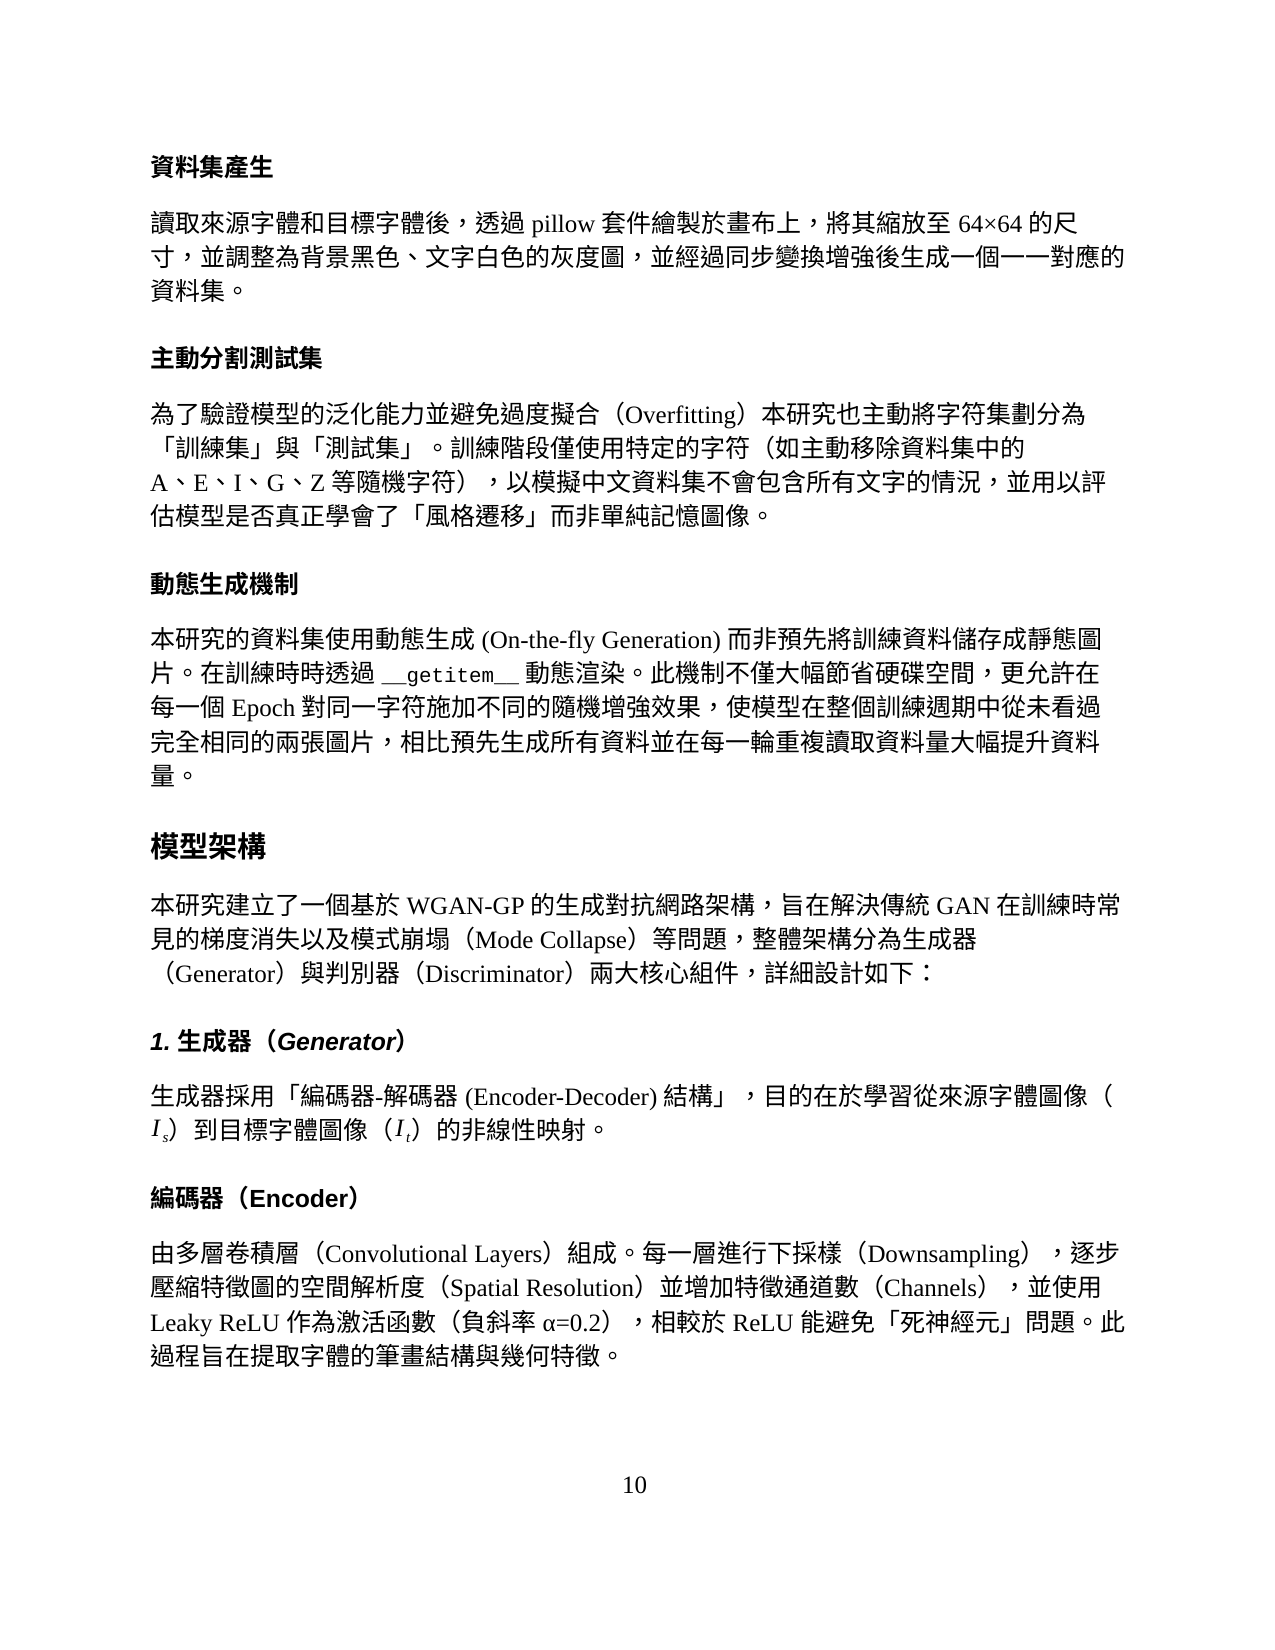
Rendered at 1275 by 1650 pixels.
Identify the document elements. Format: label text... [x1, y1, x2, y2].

text 生成器採用「編碼器-解碼器 (Encoder-Decoder) 結構」，目的在於學習從來源字體圖像（）到目標字體圖像（）的非線性映射。 [150, 1079, 1125, 1147]
subtitle 編碼器（Encoder） [150, 1181, 1125, 1214]
text 由多層卷積層（Convolutional Layers）組成。每一層進行下採樣（Downsampling），逐步壓縮特徵圖的空間解析度（Spatial Resolution）並增加特徵通道數（Channels），並使用 Leaky ReLU 作為激活函數（負斜率 α=0.2），相較於 ReLU 能避免「死神經元」問題。此過程旨在提取字體的筆畫結構與幾何特徵。 [150, 1236, 1125, 1372]
subtitle 資料集產生 [150, 150, 1125, 184]
subtitle 1. 生成器（Generator） [150, 1023, 1125, 1057]
subtitle 模型架構 [150, 826, 1125, 866]
text 為了驗證模型的泛化能力並避免過度擬合（Overfitting）本研究也主動將字符集劃分為「訓練集」與「測試集」。訓練階段僅使用特定的字符（如主動移除資料集中的 A、E、I、G、Z 等隨機字符），以模擬中文資料集不會包含所有文字的情況，並用以評估模型是否真正學會了「風格遷移」而非單純記憶圖像。 [150, 397, 1125, 533]
text 本研究建立了一個基於 WGAN-GP 的生成對抗網路架構，旨在解決傳統 GAN 在訓練時常見的梯度消失以及模式崩塌（Mode Collapse）等問題，整體架構分為生成器（Generator）與判別器（Discriminator）兩大核心組件，詳細設計如下： [150, 887, 1125, 989]
subtitle 主動分割測試集 [150, 341, 1125, 375]
text 讀取來源字體和目標字體後，透過 pillow 套件繪製於畫布上，將其縮放至 64×64 的尺寸，並調整為背景黑色、文字白色的灰度圖，並經過同步變換增強後生成一個一一對應的資料集。 [150, 205, 1125, 307]
subtitle 動態生成機制 [150, 567, 1125, 601]
text 本研究的資料集使用動態生成 (On-the-fly Generation) 而非預先將訓練資料儲存成靜態圖片。在訓練時時透過 __getitem__ 動態渲染。此機制不僅大幅節省硬碟空間，更允許在每一個 Epoch 對同一字符施加不同的隨機增強效果，使模型在整個訓練週期中從未看過完全相同的兩張圖片，相比預先生成所有資料並在每一輪重複讀取資料量大幅提升資料量。 [150, 622, 1125, 792]
